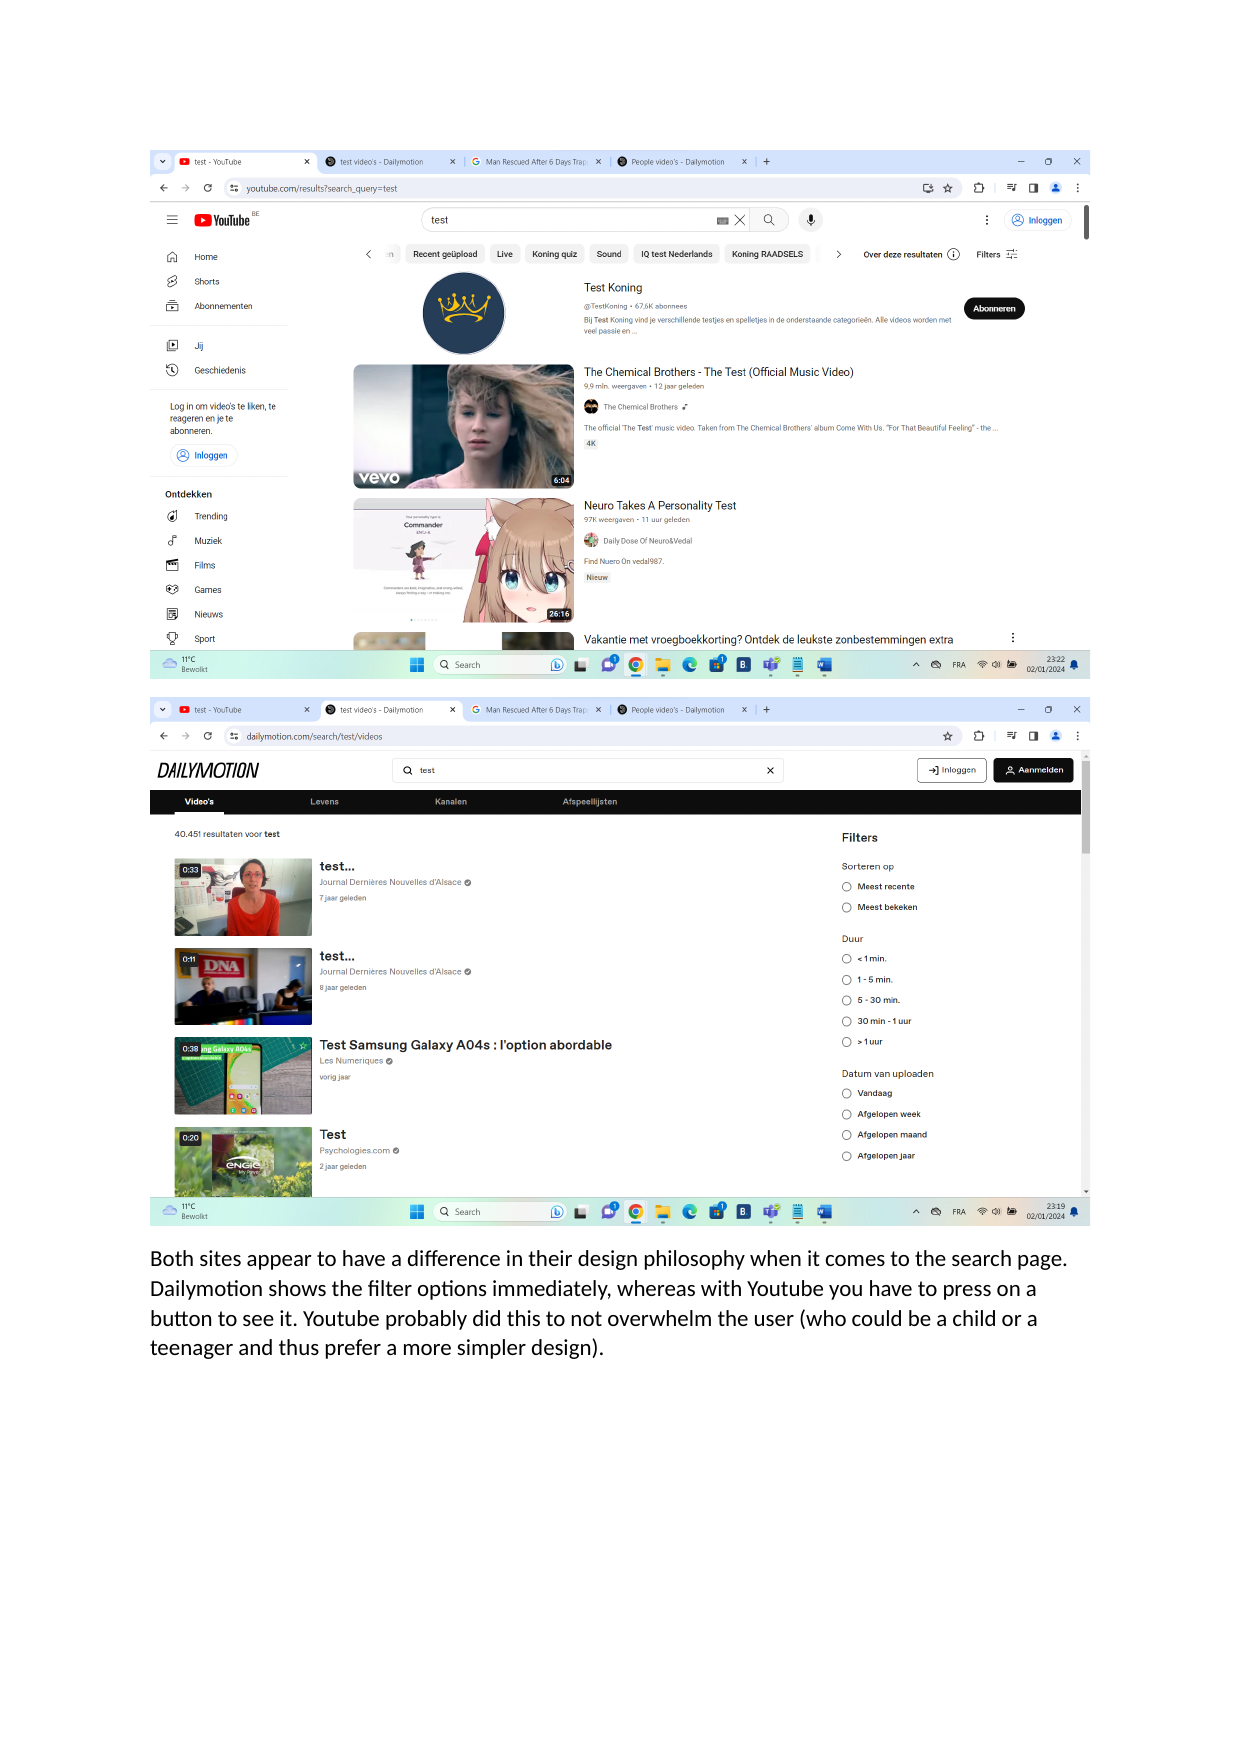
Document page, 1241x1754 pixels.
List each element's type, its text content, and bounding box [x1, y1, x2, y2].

text Both sites appear to have a difference in their design philosophy when it comes to the search page. Dailymotion shows the filter options immediately, whereas with Youtube you have to press on a button to see it. Youtube probably did this to not overwhelm the user (who could be a child or a teenager and thus prefer a more simpler design). [150, 1244, 1090, 1361]
